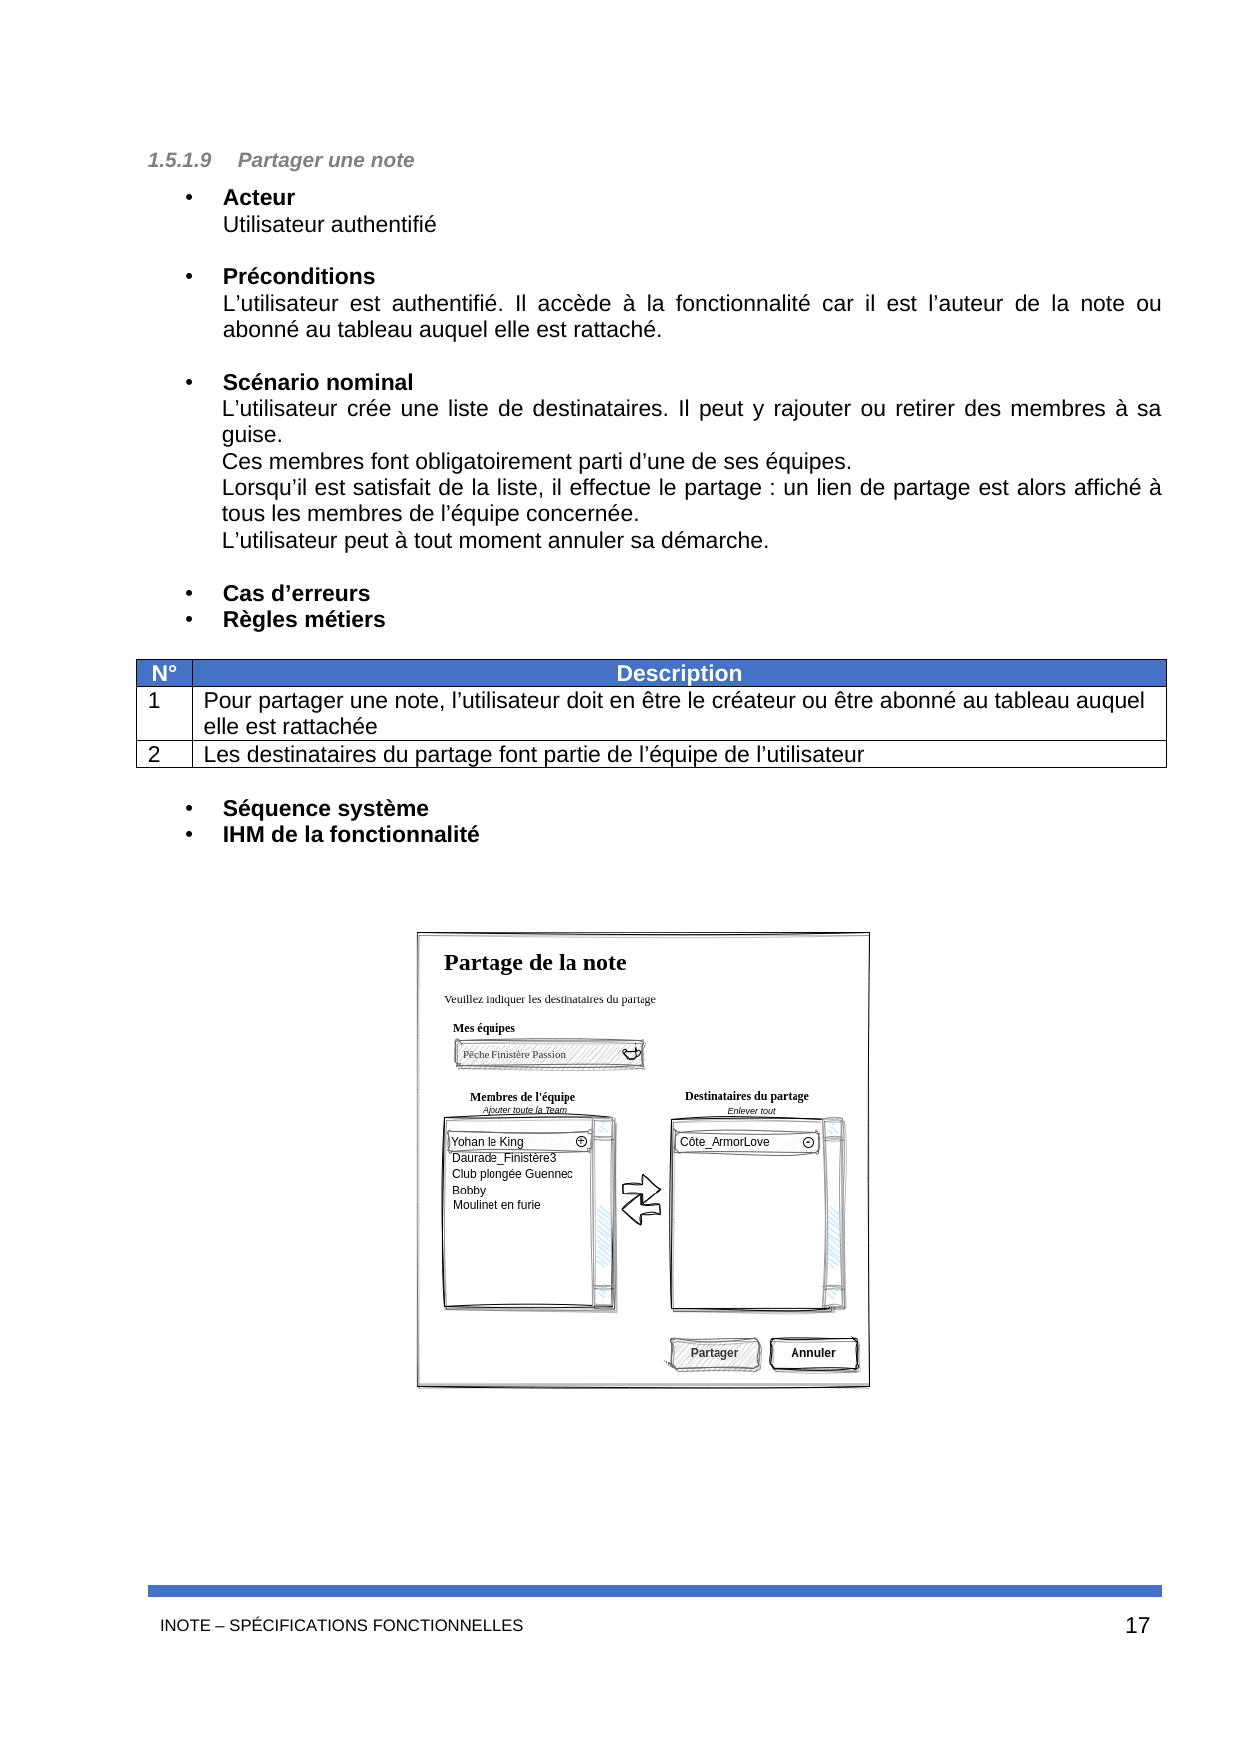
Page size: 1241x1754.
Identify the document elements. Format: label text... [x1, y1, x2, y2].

list Séquence système [185, 794, 1162, 821]
text L’utilisateur crée une liste de destinataires. Il peut y rajouter ou retirer des membres à sa guise. [222, 395, 1162, 448]
table_header N° [137, 660, 192, 686]
list Utilisateur authentifié [185, 211, 1162, 237]
list IHM de la fonctionnalité [185, 821, 1162, 847]
table_cell 1 [137, 687, 192, 740]
table_cell Pour partager une note, l’utilisateur doit en être le créateur ou être abonné au tableau auquel elle est rattachée [193, 687, 1166, 740]
picture [416, 932, 870, 1389]
list Règles métiers [185, 606, 1162, 632]
list L’utilisateur est authentifié. Il accède à la fonctionnalité car il est l’auteur de la note ou abonné au tableau auquel elle est rattaché. [185, 289, 1162, 342]
table_cell 2 [137, 741, 192, 767]
text L’utilisateur peut à tout moment annuler sa démarche. [222, 527, 1162, 553]
list Acteur [185, 184, 1162, 211]
text Lorsqu’il est satisfait de la liste, il effectue le partage : un lien de partage est alors affiché à tous les membres de l’équipe concernée. [222, 474, 1162, 527]
table_cell Les destinataires du partage font partie de l’équipe de l’utilisateur [193, 741, 1166, 767]
list Préconditions [185, 263, 1162, 289]
text Ces membres font obligatoirement parti d’une de ses équipes. [222, 448, 1162, 474]
list Cas d’erreurs [185, 579, 1162, 606]
list Scénario nominal [185, 369, 1162, 395]
table_header Description [193, 660, 1166, 686]
subtitle Partager une note [148, 148, 1162, 172]
